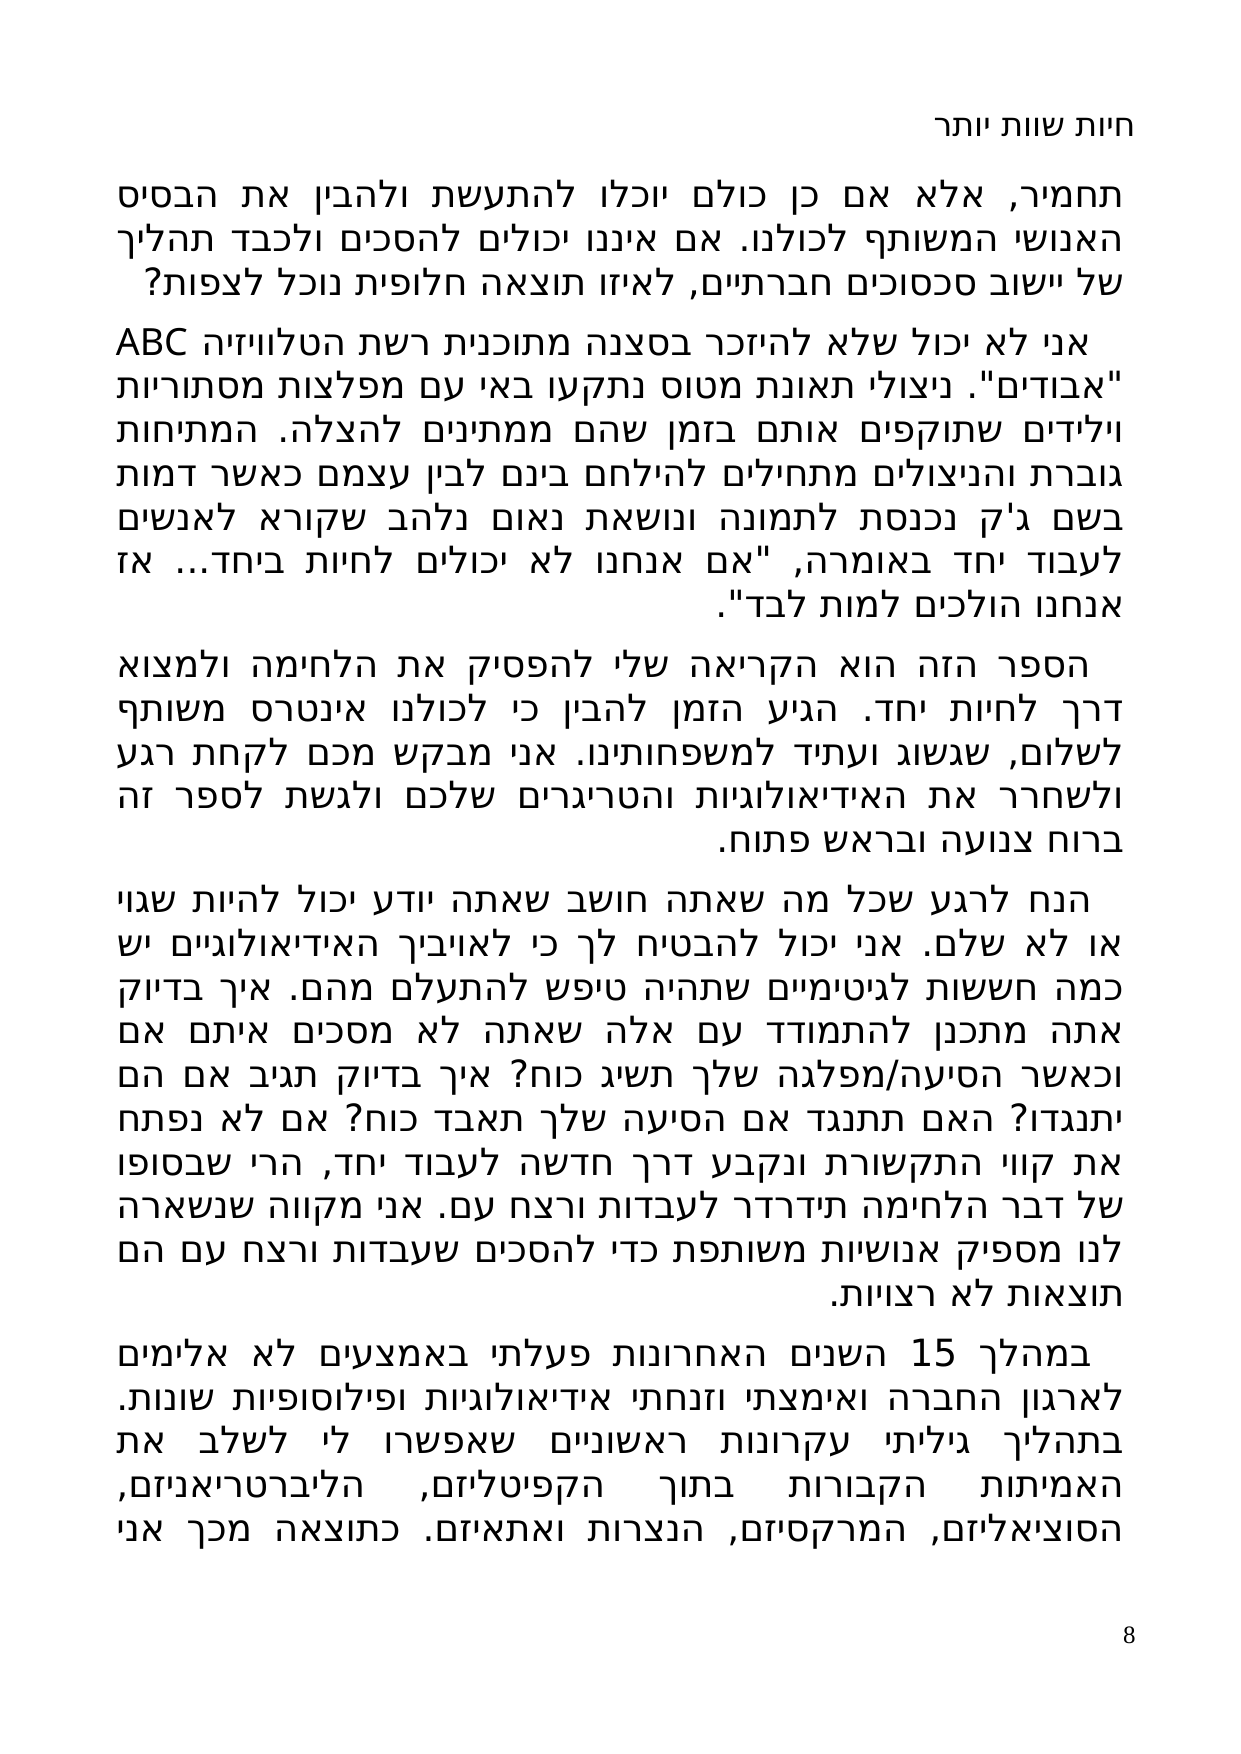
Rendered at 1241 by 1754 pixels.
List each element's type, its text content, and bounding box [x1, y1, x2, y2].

text הספר הזה הוא הקריאה שלי להפסיק את הלחימה ולמצוא דרך לחיות יחד. הגיע הזמן להבין כי לכולנו אינטרס משותף לשלום, שגשוג ועתיד למשפחותינו. אני מבקש מכם לקחת רגע ולשחרר את האידיאולוגיות והטריגרים שלכם ולגשת לספר זה ברוח צנועה ובראש פתוח. [116, 642, 1124, 861]
text הנח לרגע שכל מה שאתה חושב שאתה יודע יכול להיות שגוי או לא שלם. אני יכול להבטיח לך כי לאויביך האידיאולוגיים יש כמה חששות לגיטימיים שתהיה טיפש להתעלם מהם. איך בדיוק אתה מתכנן להתמודד עם אלה שאתה לא מסכים איתם אם וכאשר הסיעה/מפלגה שלך תשיג כוח? איך בדיוק תגיב אם הם יתנגדו? האם תתנגד אם הסיעה שלך תאבד כוח? אם לא נפתח את קווי התקשורת ונקבע דרך חדשה לעבוד יחד, הרי שבסופו של דבר הלחימה תידרדר לעבדות ורצח עם. אני מקווה שנשארה לנו מספיק אנושיות משותפת כדי להסכים שעבדות ורצח עם הם תוצאות לא רצויות. [116, 877, 1124, 1315]
text אני לא יכול שלא להיזכר בסצנה מתוכנית רשת הטלוויזיה ABC "אבודים". ניצולי תאונת מטוס נתקעו באי עם מפלצות מסתוריות וילידים שתוקפים אותם בזמן שהם ממתינים להצלה. המתיחות גוברת והניצולים מתחילים להילחם בינם לבין עצמם כאשר דמות בשם ג'ק נכנסת לתמונה ונושאת נאום נלהב שקורא לאנשים לעבוד יחד באומרה, "אם אנחנו לא יכולים לחיות ביחד... אז אנחנו הולכים למות לבד". [116, 320, 1124, 626]
text כשאני כותב את הספר הזה בקיץ 2020 העולם בוער. אנשים מפולגים יותר מתמיד, ואני חושש שהתסיסה האזרחית רק תחמיר, אלא אם כן כולם יוכלו להתעשת ולהבין את הבסיס האנושי המשותף לכולנו. אם איננו יכולים להסכים ולכבד תהליך של יישוב סכסוכים חברתיים, לאיזו תוצאה חלופית נוכל לצפות? [116, 172, 1124, 304]
text במהלך 15 השנים האחרונות פעלתי באמצעים לא אלימים לארגון החברה ואימצתי וזנחתי אידיאולוגיות ופילוסופיות שונות. בתהליך גיליתי עקרונות ראשוניים שאפשרו לי לשלב את האמיתות הקבורות בתוך הקפיטליזם, הליברטריאניזם, הסוציאליזם, המרקסיזם, הנצרות ואתאיזם. כתוצאה מכך אני יכול להבטיח שמשהו שאני כותב עלול לעורר אותך או לערער על הרעיונות שלך. עם קצת מזל הספר הזה יחבר ויאחד בין כולם. [116, 1331, 1124, 1550]
